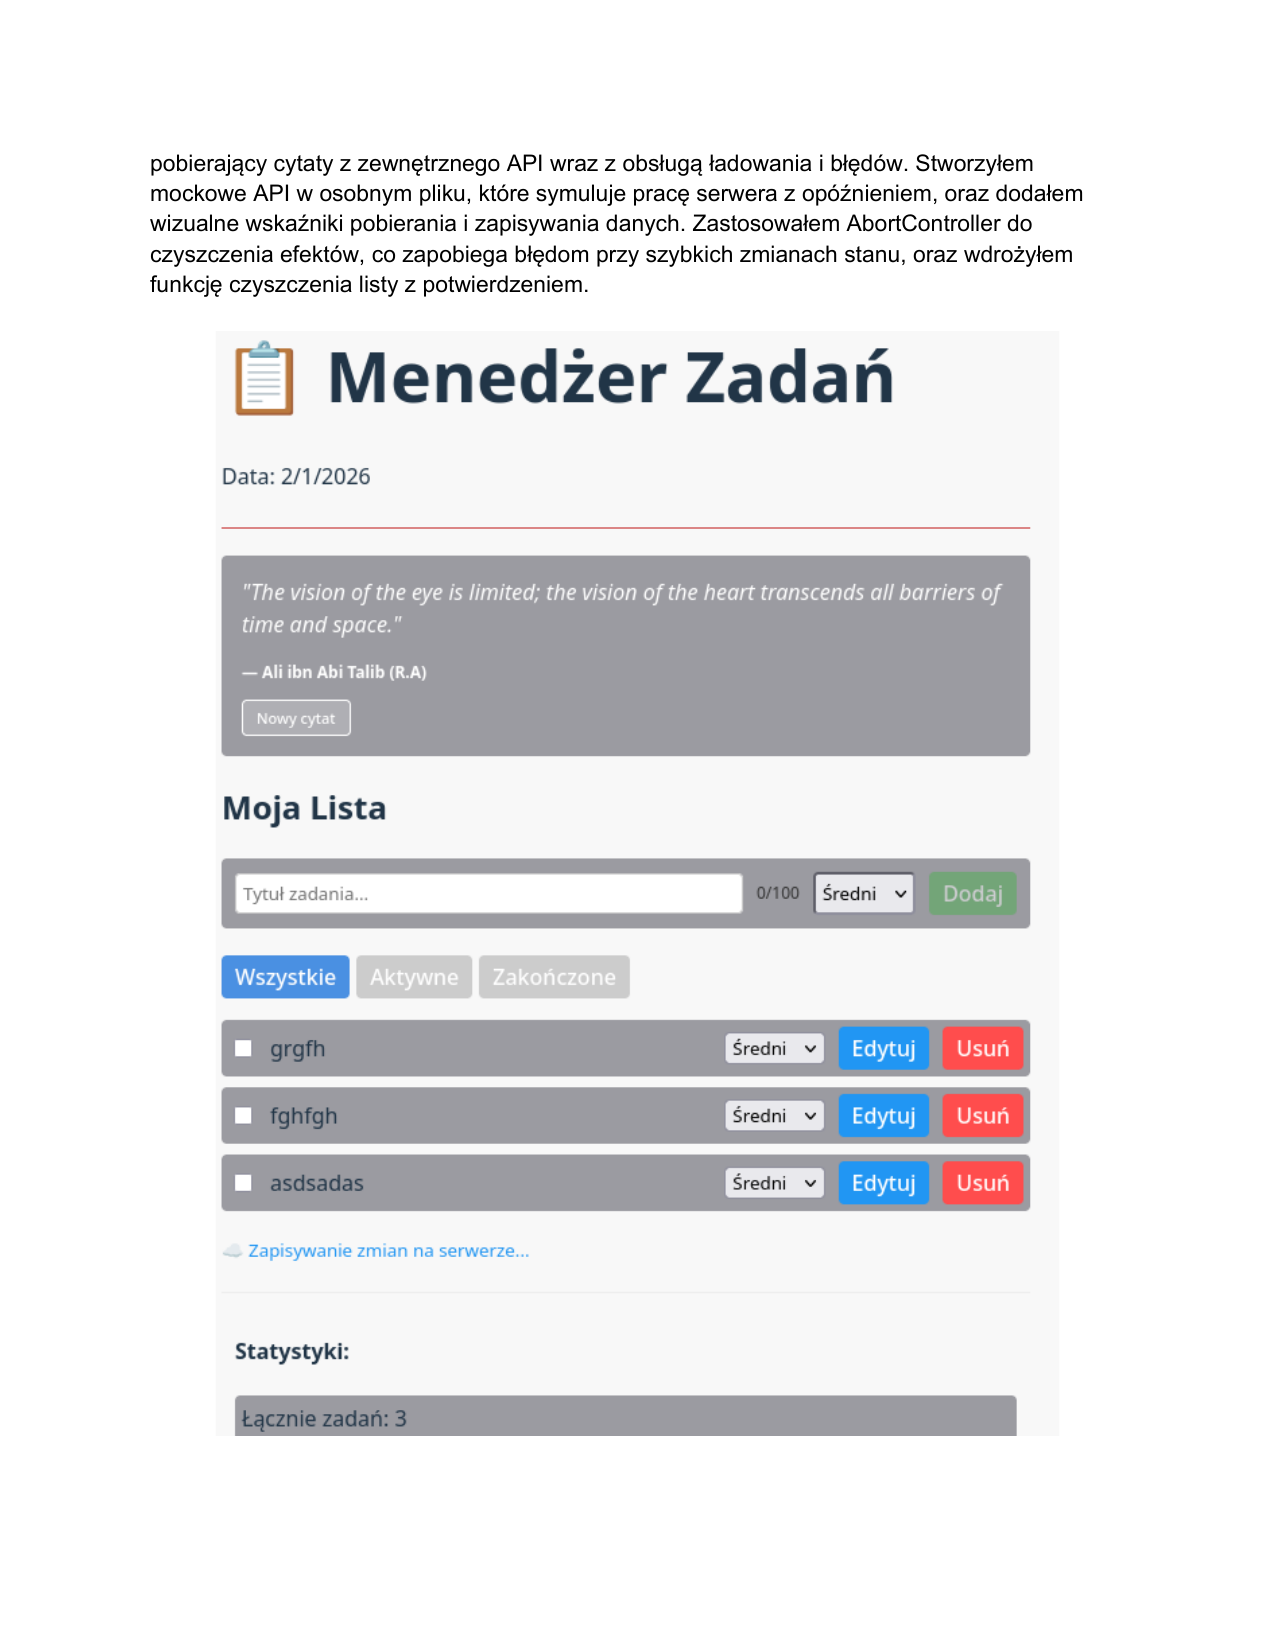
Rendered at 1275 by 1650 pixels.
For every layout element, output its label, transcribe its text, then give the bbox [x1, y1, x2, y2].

picture [215, 331, 1060, 1436]
text pobierający cytaty z zewnętrznego API wraz z obsługą ładowania i błędów. Stworzyłem mockowe API w osobnym pliku, które symuluje pracę serwera z opóźnieniem, oraz dodałem wizualne wskaźniki pobierania i zapisywania danych. Zastosowałem AbortController do czyszczenia efektów, co zapobiega błędom przy szybkich zmianach stanu, oraz wdrożyłem funkcję czyszczenia listy z potwierdzeniem. [150, 150, 1125, 297]
